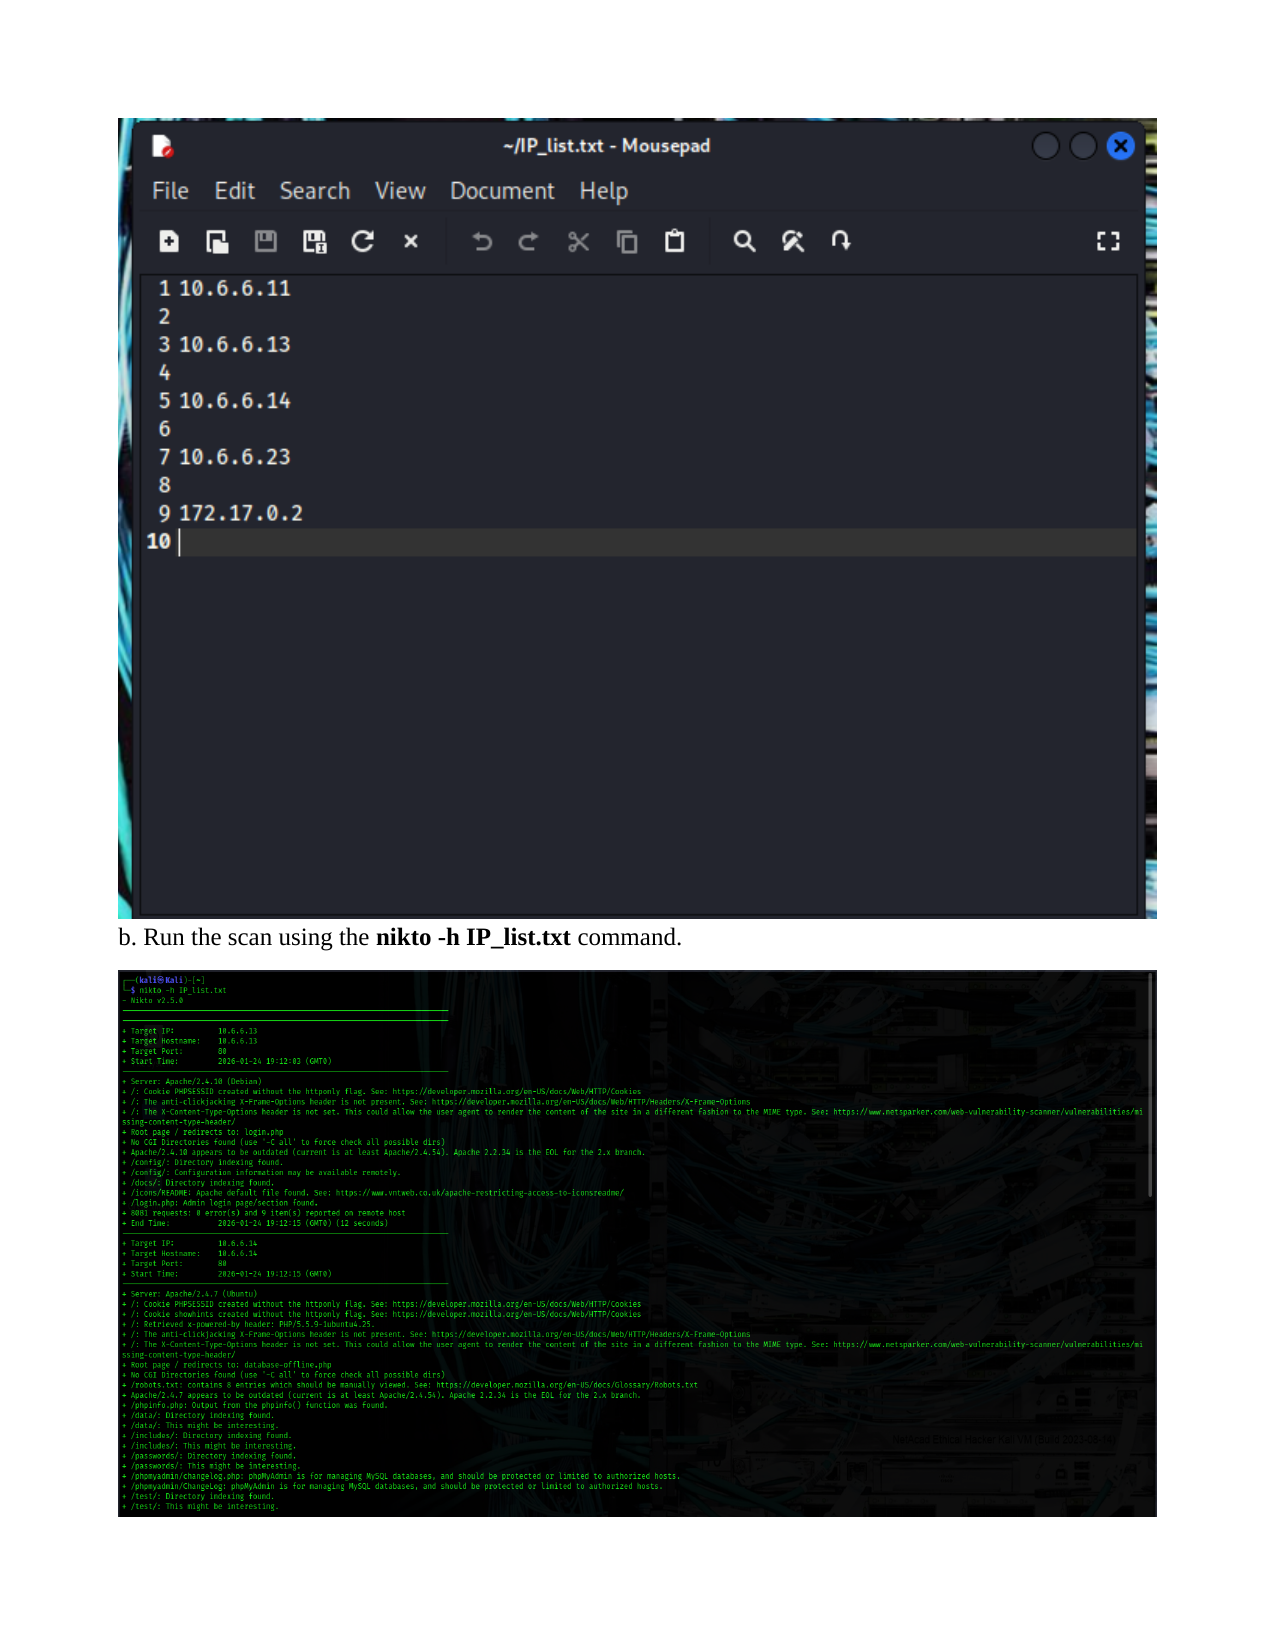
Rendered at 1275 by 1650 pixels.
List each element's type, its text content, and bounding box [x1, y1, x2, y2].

picture [118, 118, 1157, 919]
picture [118, 970, 1157, 1517]
text b. Run the scan using the nikto -h IP_list.txt command. [118, 919, 1157, 951]
